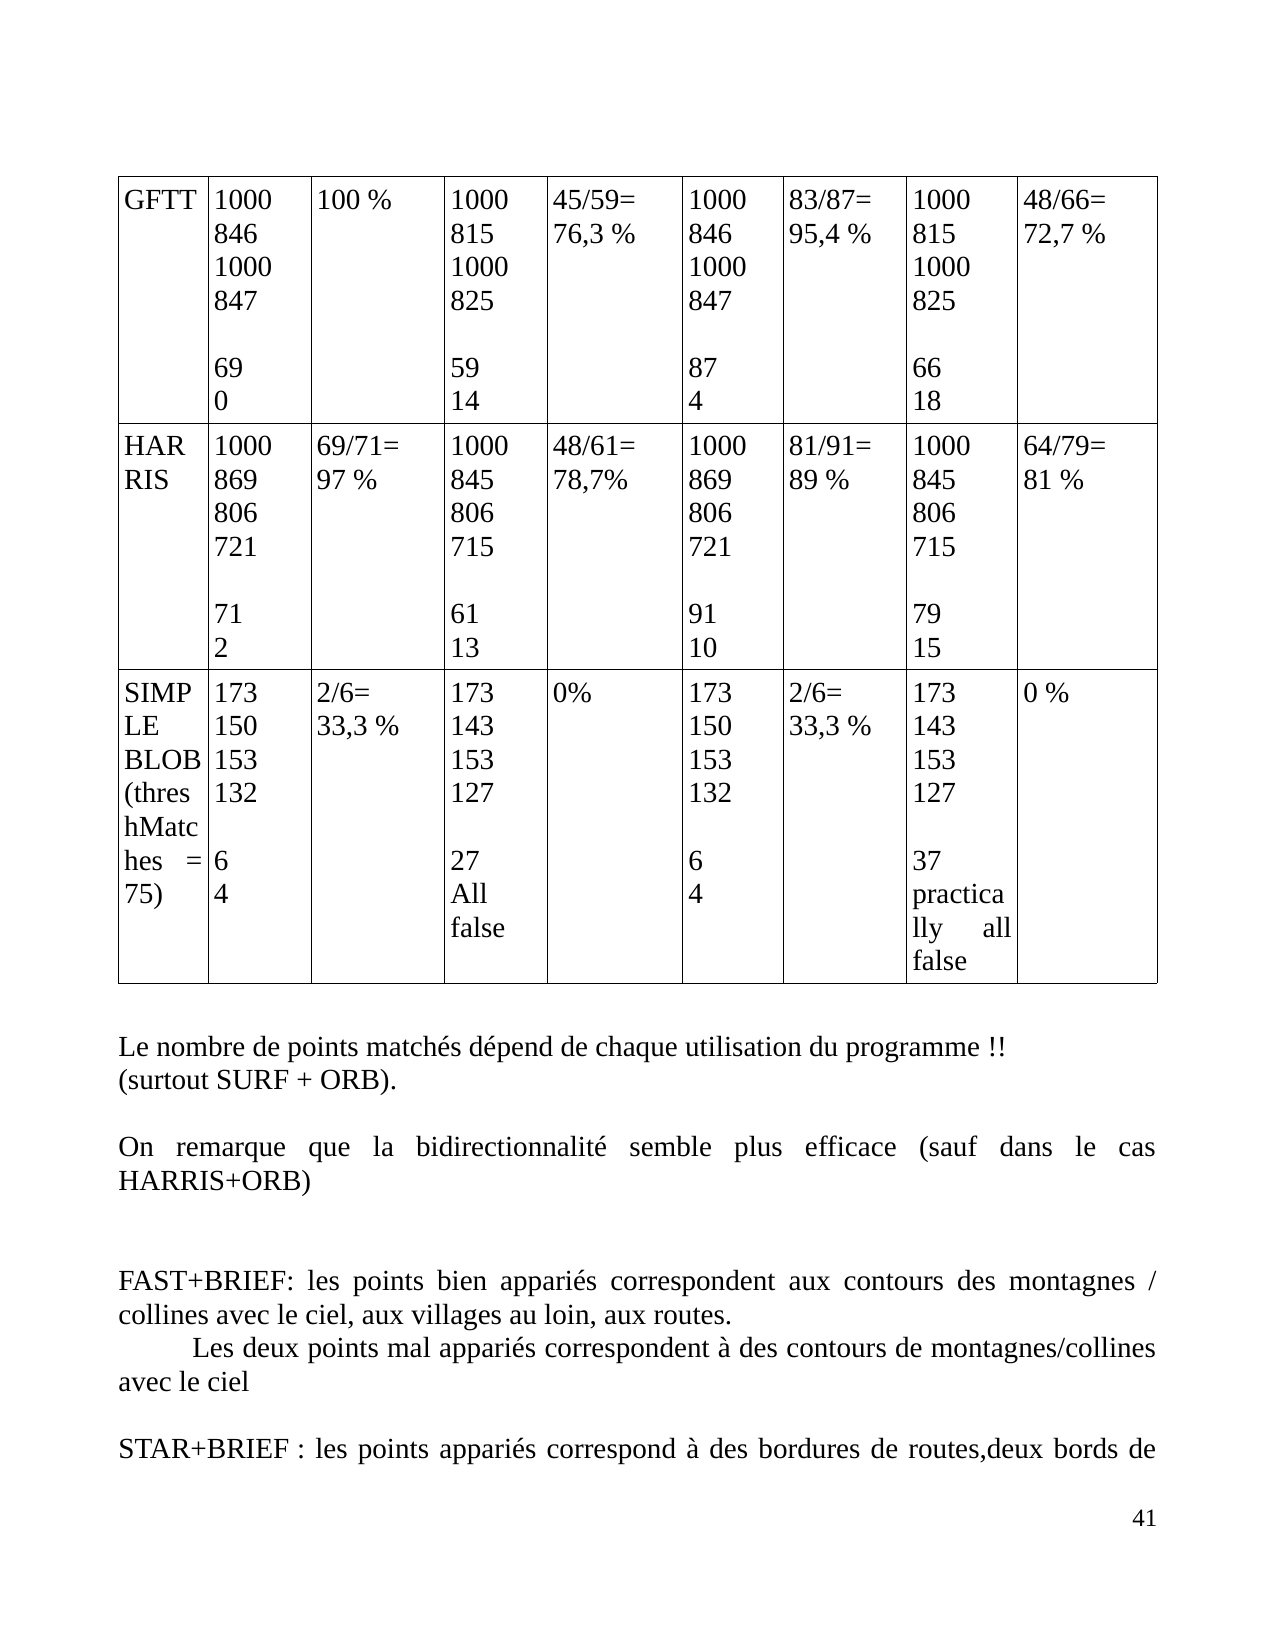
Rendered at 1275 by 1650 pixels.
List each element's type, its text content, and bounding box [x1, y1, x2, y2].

table_cell 1000 846 1000 847 69 0 [209, 177, 311, 423]
table_cell 100 % [312, 177, 444, 423]
table_cell 0 % [1018, 670, 1157, 982]
table_cell GFTT [119, 177, 208, 423]
table_cell 2/6= 33,3 % [312, 670, 444, 982]
table_cell 0% [548, 670, 682, 982]
text On remarque que la bidirectionnalité semble plus efficace (sauf dans le cas HARRIS+ORB) [118, 1129, 1157, 1196]
table_cell HARRIS [119, 424, 208, 669]
text FAST+BRIEF: les points bien appariés correspondent aux contours des montagnes / collines avec le ciel, aux villages au loin, aux routes. [118, 1263, 1157, 1331]
table_cell 1000 815 1000 825 66 18 [907, 177, 1017, 423]
table_cell 173 150 153 132 6 4 [683, 670, 783, 982]
table_cell 1000 846 1000 847 87 4 [683, 177, 783, 423]
text Le nombre de points matchés dépend de chaque utilisation du programme !! [118, 1029, 1157, 1062]
table_cell SIMPLE BLOB (threshMatches = 75) [119, 670, 208, 982]
table_cell 2/6= 33,3 % [784, 670, 906, 982]
table_cell 69/71= 97 % [312, 424, 444, 669]
table_cell 45/59= 76,3 % [548, 177, 682, 423]
text Les deux points mal appariés correspondent à des contours de montagnes/collines avec le ciel [118, 1331, 1157, 1398]
text (surtout SURF + ORB). [118, 1062, 1157, 1096]
table_cell 1000 815 1000 825 59 14 [445, 177, 547, 423]
table_cell 83/87= 95,4 % [784, 177, 906, 423]
table_cell 173 143 153 127 27 All false [445, 670, 547, 982]
table_cell 173 143 153 127 37 practically all false [907, 670, 1017, 982]
table_cell 48/66= 72,7 % [1018, 177, 1157, 423]
text STAR+BRIEF : les points appariés correspond à des bordures de routes,deux bords de [118, 1431, 1157, 1465]
table_cell 1000 869 806 721 91 10 [683, 424, 783, 669]
table_cell 81/91= 89 % [784, 424, 906, 669]
table_cell 64/79= 81 % [1018, 424, 1157, 669]
table_cell 173 150 153 132 6 4 [209, 670, 311, 982]
table_cell 1000 845 806 715 79 15 [907, 424, 1017, 669]
table_cell 1000 869 806 721 71 2 [209, 424, 311, 669]
table_cell 1000 845 806 715 61 13 [445, 424, 547, 669]
table_cell 48/61= 78,7% [548, 424, 682, 669]
